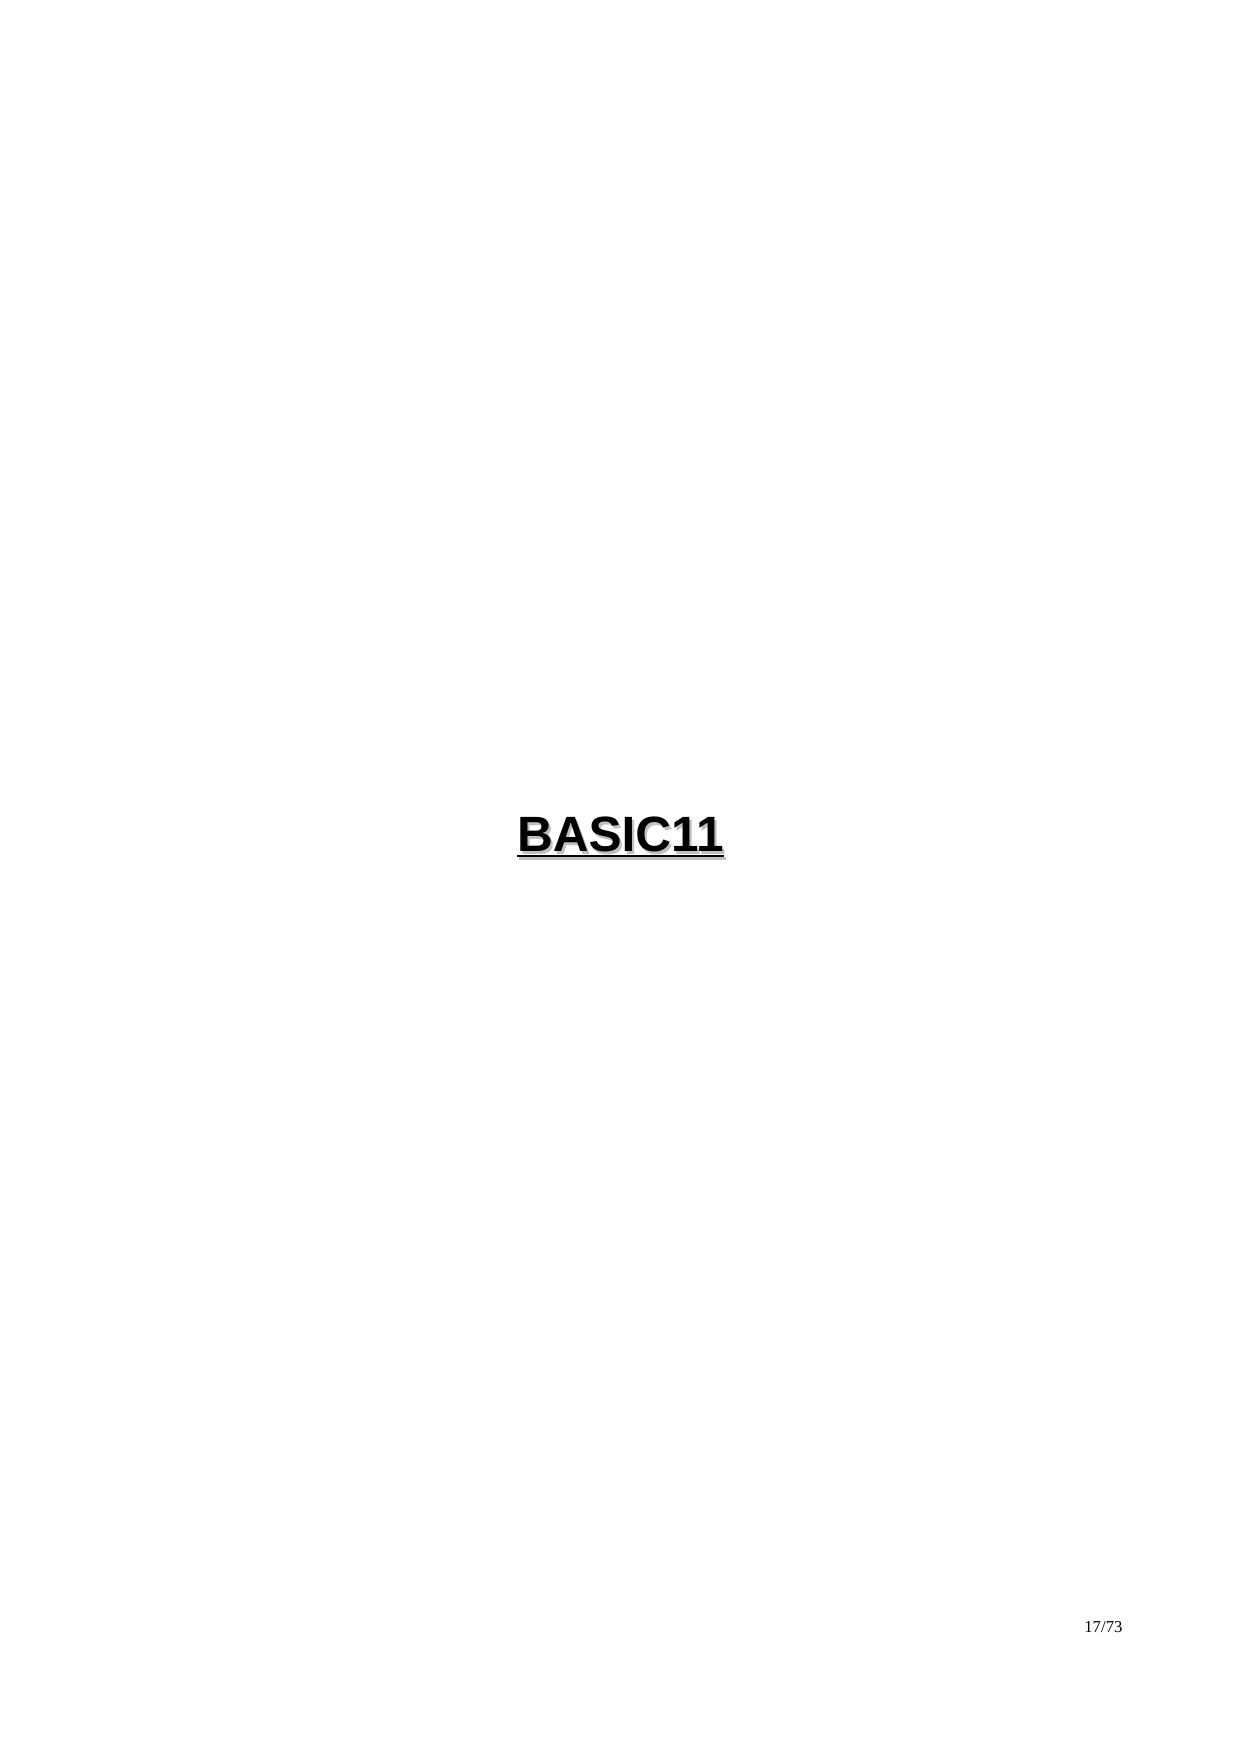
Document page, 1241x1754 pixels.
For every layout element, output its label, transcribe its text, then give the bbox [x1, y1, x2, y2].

subtitle BASIC11 [118, 805, 1122, 862]
